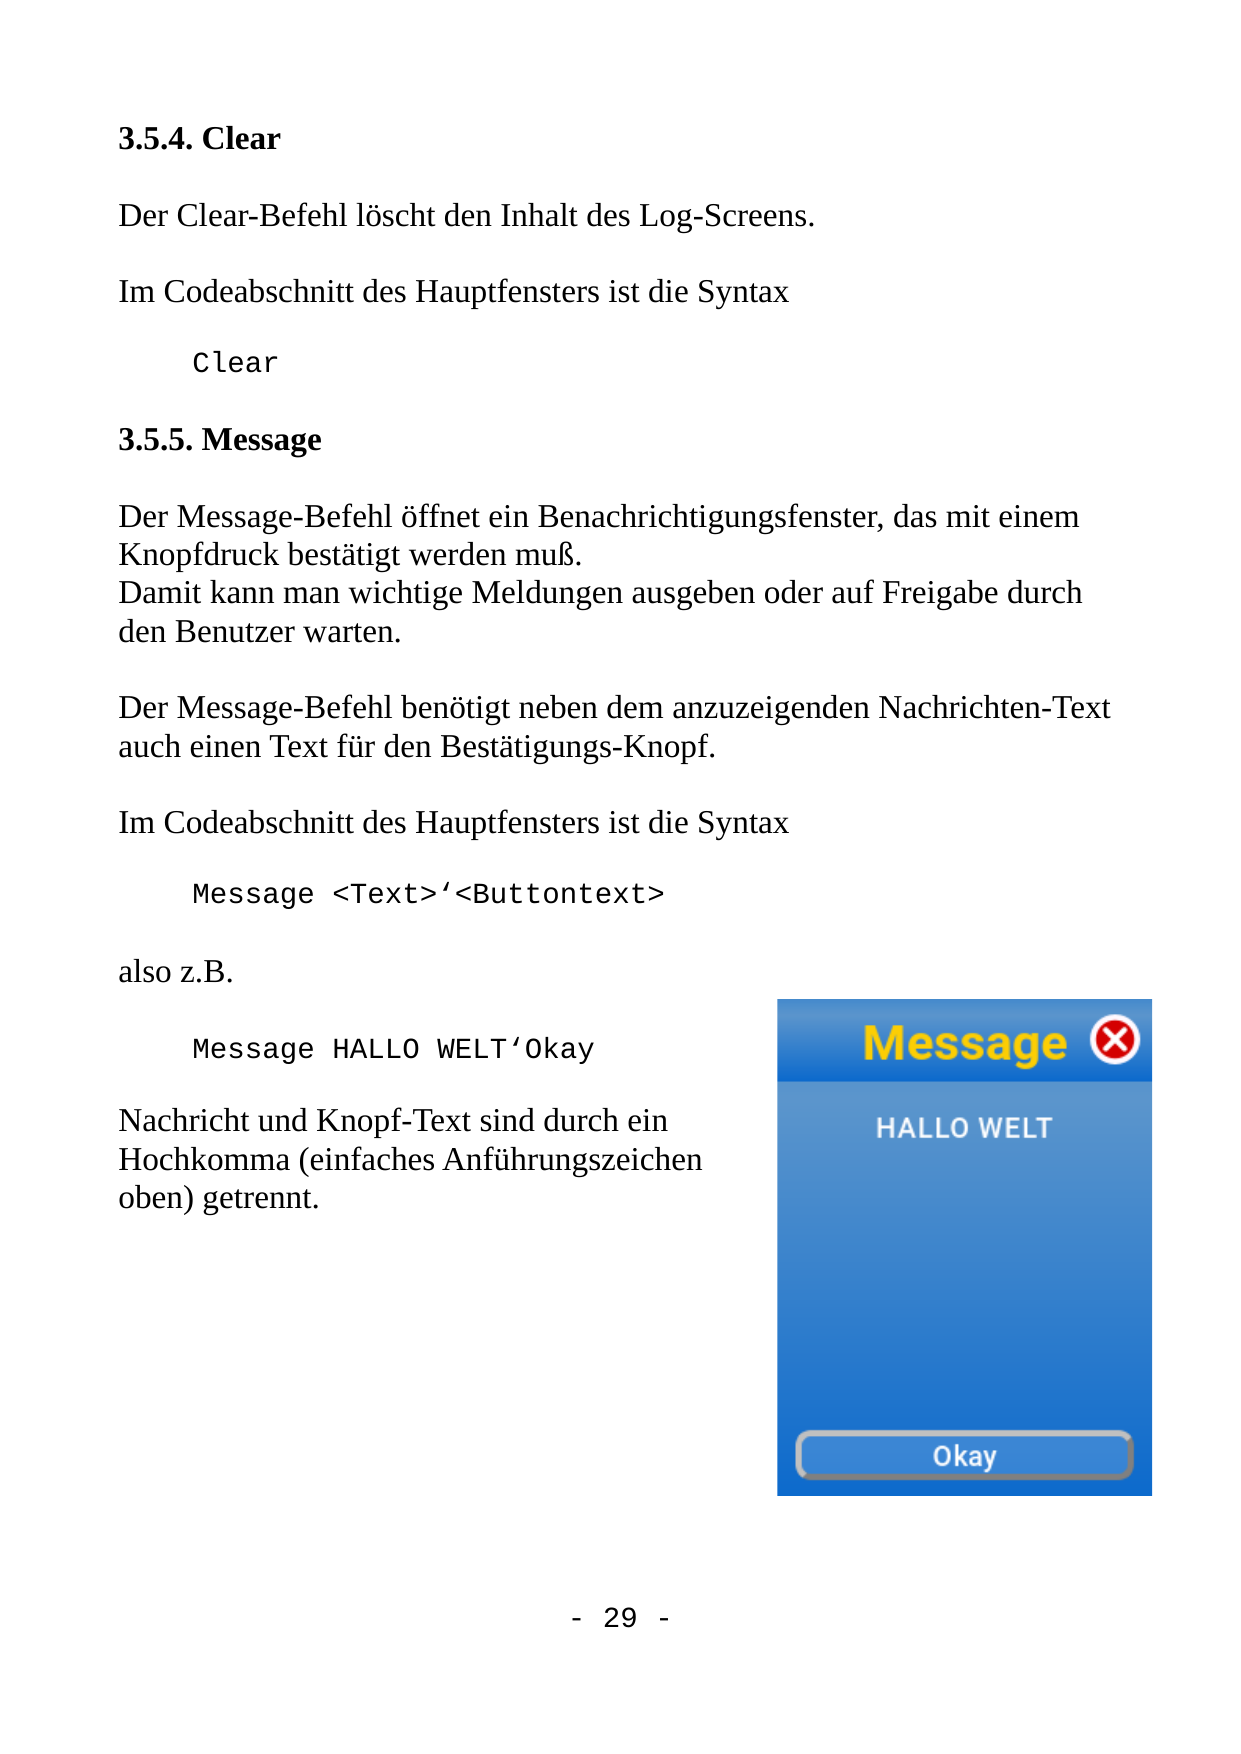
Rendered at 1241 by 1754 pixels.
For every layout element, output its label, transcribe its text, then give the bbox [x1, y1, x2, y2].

text Message <Text>‘<Buttontext> [118, 879, 1122, 912]
text Im Codeabschnitt des Hauptfensters ist die Syntax [118, 803, 1122, 841]
picture [777, 999, 1153, 1496]
text Der Message-Befehl benötigt neben dem anzuzeigenden Nachrichten-Text auch einen Text für den Bestätigungs-Knopf. [118, 688, 1122, 764]
text Damit kann man wichtige Meldungen ausgeben oder auf Freigabe durch den Benutzer warten. [118, 573, 1122, 649]
text 3.5.4. Clear [118, 118, 1122, 156]
text Der Clear-Befehl löscht den Inhalt des Log-Screens. [118, 195, 1122, 233]
text Im Codeabschnitt des Hauptfensters ist die Syntax [118, 271, 1122, 310]
text 3.5.5. Message [118, 419, 1122, 458]
text Message HALLO WELT‘Okay [118, 1027, 777, 1067]
text Nachricht und Knopf-Text sind durch ein Hochkomma (einfaches Anführungszeichen oben) getrennt. [118, 1100, 777, 1215]
text Clear [118, 348, 1122, 381]
text Der Message-Befehl öffnet ein Benachrichtigungsfenster, das mit einem Knopfdruck bestätigt werden muß. [118, 496, 1122, 573]
text also z.B. [118, 951, 1122, 989]
